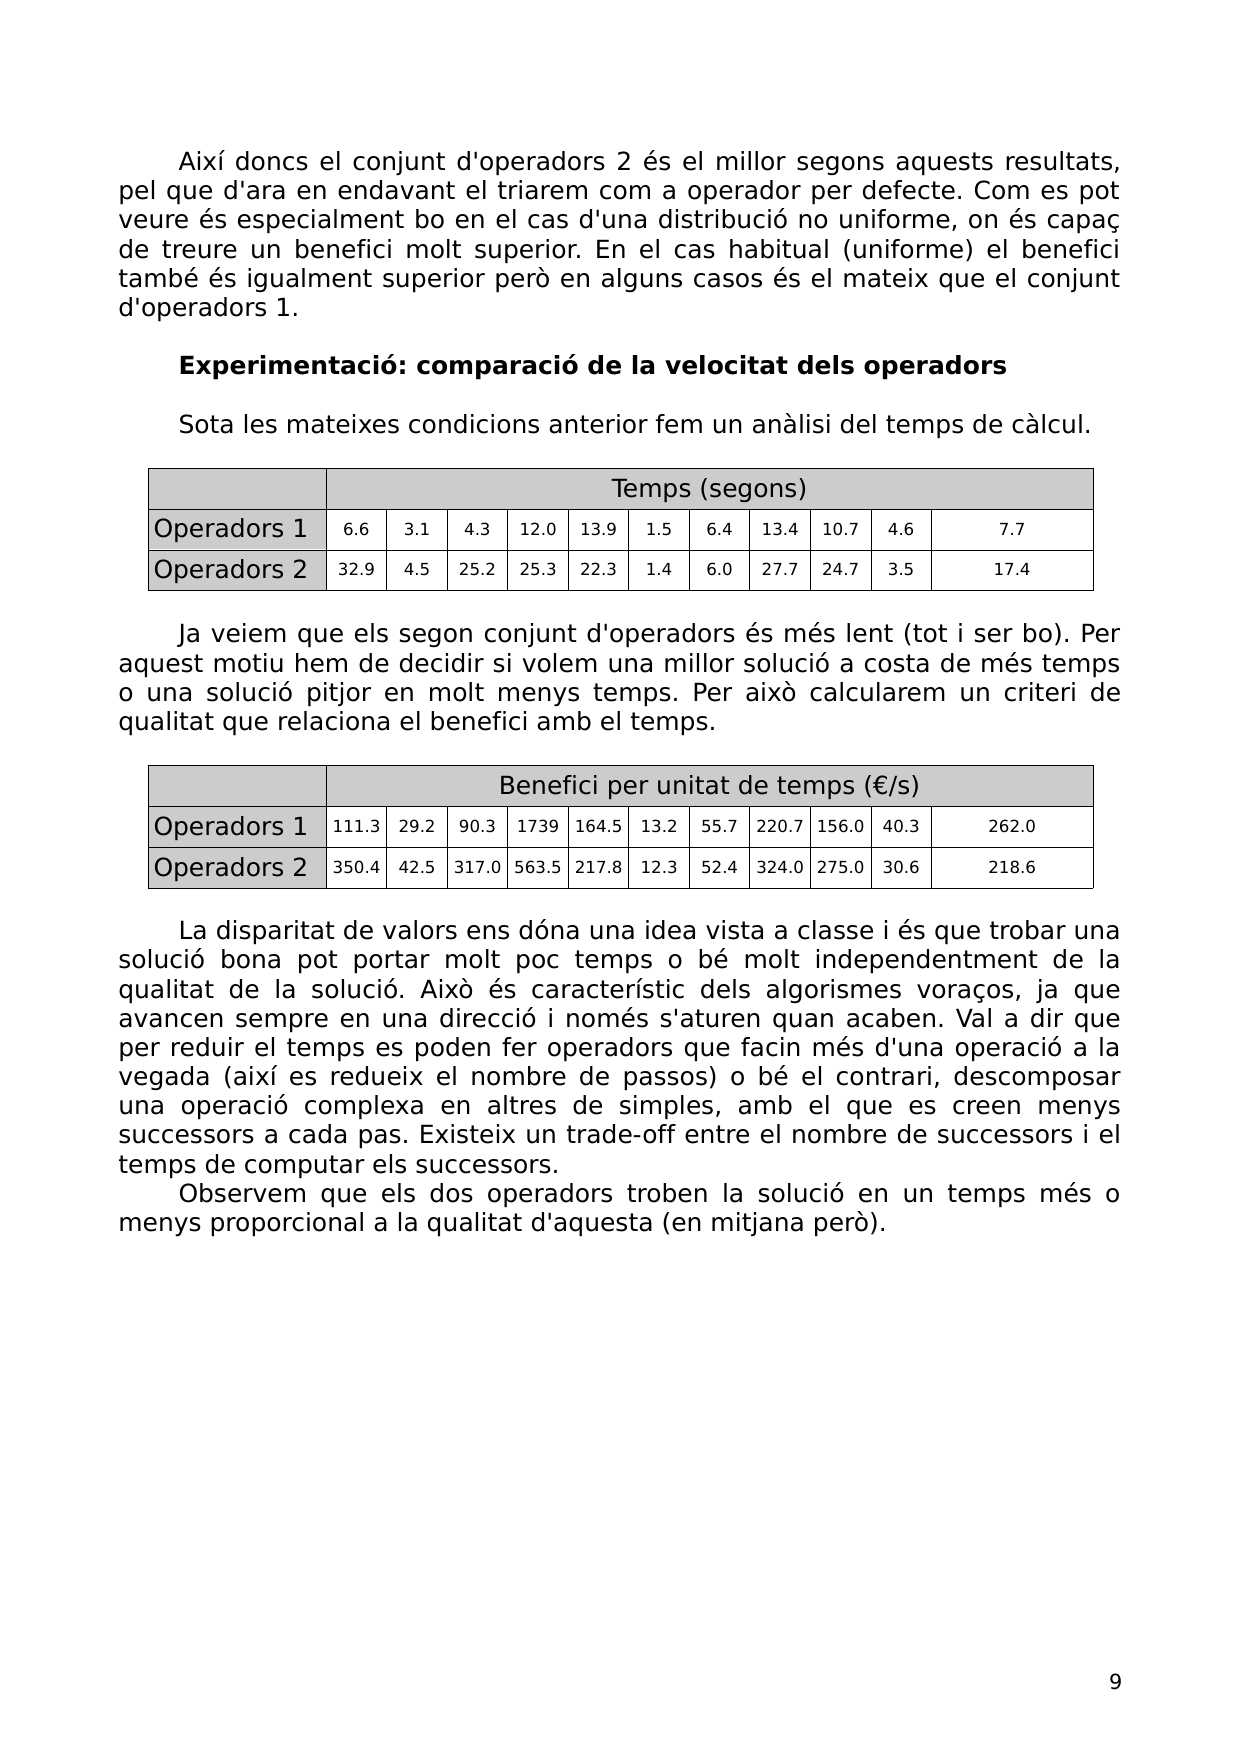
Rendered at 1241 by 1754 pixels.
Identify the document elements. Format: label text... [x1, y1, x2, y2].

table_cell 13.9 [569, 510, 628, 549]
text Sota les mateixes condicions anterior fem un anàlisi del temps de càlcul. [118, 410, 1122, 439]
table_cell 4.3 [448, 510, 507, 549]
table_cell 25.3 [508, 551, 568, 590]
table_cell 40.3 [872, 807, 931, 847]
table_cell 10.7 [811, 510, 871, 549]
text Experimentació: comparació de la velocitat dels operadors [118, 351, 1122, 381]
table_cell 3.5 [872, 551, 931, 590]
table_cell 29.2 [387, 807, 447, 847]
table_cell 42.5 [387, 848, 447, 888]
text Observem que els dos operadors troben la solució en un temps més o menys proporcional a la qualitat d'aquesta (en mitjana però). [118, 1179, 1122, 1237]
table_cell 164.5 [569, 807, 628, 847]
table_cell 1739 [508, 807, 568, 847]
table_cell 156.0 [811, 807, 871, 847]
table_cell 13.4 [750, 510, 810, 549]
table_header [149, 469, 326, 509]
table_cell 275.0 [811, 848, 871, 888]
table_cell 220.7 [750, 807, 810, 847]
table_cell Operadors 1 [149, 807, 326, 847]
table_cell Operadors 2 [149, 848, 326, 888]
table_cell 17.4 [932, 551, 1093, 590]
table_header Benefici per unitat de temps (€/s) [327, 766, 1093, 806]
table_cell 25.2 [448, 551, 507, 590]
table_cell 12.0 [508, 510, 568, 549]
table_cell Operadors 1 [149, 510, 326, 549]
table_cell 90.3 [448, 807, 507, 847]
table_cell 1.5 [629, 510, 689, 549]
table_cell 52.4 [690, 848, 749, 888]
table_cell 6.6 [327, 510, 386, 549]
table_cell 218.6 [932, 848, 1093, 888]
table_cell 350.4 [327, 848, 386, 888]
table_cell 27.7 [750, 551, 810, 590]
table_cell 217.8 [569, 848, 628, 888]
table_header Temps (segons) [327, 469, 1093, 509]
table_cell 55.7 [690, 807, 749, 847]
table_cell 4.5 [387, 551, 447, 590]
table_cell 111.3 [327, 807, 386, 847]
text Així doncs el conjunt d'operadors 2 és el millor segons aquests resultats, pel que d'ara en endavant el triarem com a operador per defecte. Com es pot veure és especialment bo en el cas d'una distribució no uniforme, on és capaç de treure un benefici molt superior. En el cas habitual (uniforme) el benefici també és igualment superior però en alguns casos és el mateix que el conjunt d'operadors 1. [118, 147, 1122, 322]
table_cell 563.5 [508, 848, 568, 888]
table_cell 12.3 [629, 848, 689, 888]
table_cell 1.4 [629, 551, 689, 590]
text Ja veiem que els segon conjunt d'operadors és més lent (tot i ser bo). Per aquest motiu hem de decidir si volem una millor solució a costa de més temps o una solució pitjor en molt menys temps. Per això calcularem un criteri de qualitat que relaciona el benefici amb el temps. [118, 619, 1122, 736]
table_cell 7.7 [932, 510, 1093, 549]
table_cell 324.0 [750, 848, 810, 888]
table_cell 30.6 [872, 848, 931, 888]
table_cell Operadors 2 [149, 551, 326, 590]
table_cell 6.4 [690, 510, 749, 549]
table_cell 24.7 [811, 551, 871, 590]
table_cell 13.2 [629, 807, 689, 847]
table_cell 32.9 [327, 551, 386, 590]
table_cell 6.0 [690, 551, 749, 590]
table_cell 262.0 [932, 807, 1093, 847]
text La disparitat de valors ens dóna una idea vista a classe i és que trobar una solució bona pot portar molt poc temps o bé molt independentment de la qualitat de la solució. Això és característic dels algorismes voraços, ja que avancen sempre en una direcció i només s'aturen quan acaben. Val a dir que per reduir el temps es poden fer operadors que facin més d'una operació a la vegada (així es redueix el nombre de passos) o bé el contrari, descomposar una operació complexa en altres de simples, amb el que es creen menys successors a cada pas. Existeix un trade-off entre el nombre de successors i el temps de computar els successors. [118, 916, 1122, 1179]
table_cell 4.6 [872, 510, 931, 549]
table_cell 317.0 [448, 848, 507, 888]
table_cell 22.3 [569, 551, 628, 590]
table_cell 3.1 [387, 510, 447, 549]
table_header [149, 766, 326, 806]
